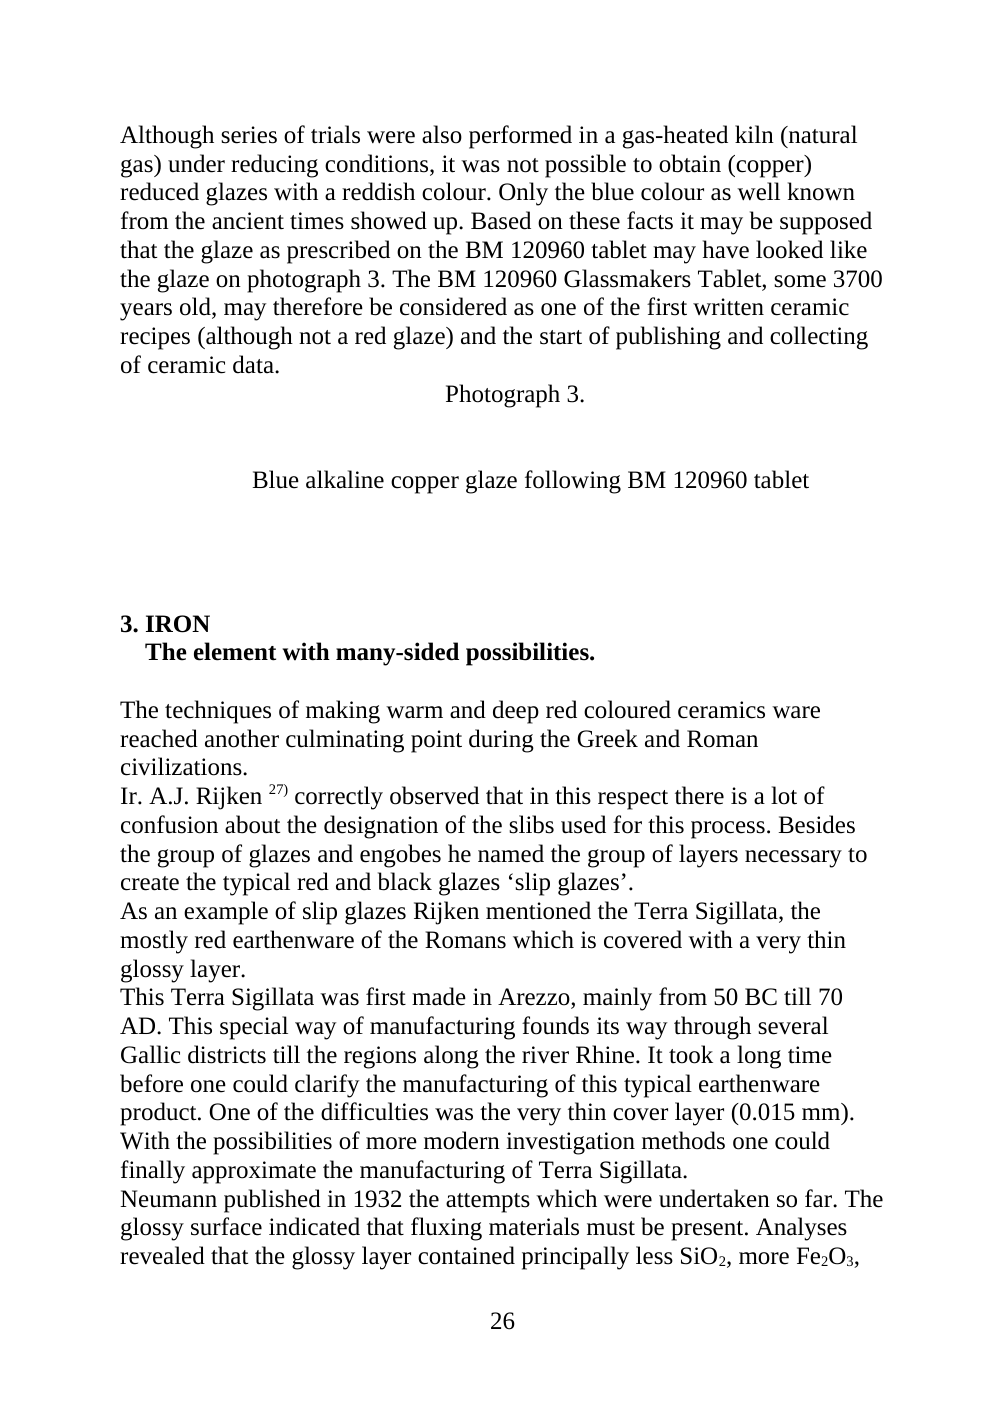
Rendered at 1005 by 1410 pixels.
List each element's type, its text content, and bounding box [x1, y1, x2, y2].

text Photograph 3. [176, 379, 885, 407]
text Ir. A.J. Rijken 27) correctly observed that in this respect there is a lot of confusion about the designation of the slibs used for this process. Besides the group of glazes and engobes he named the group of layers necessary to create the typical red and black glazes ‘slip glazes’. [120, 781, 885, 896]
text The techniques of making warm and deep red coloured ceramics ware reached another culminating point during the Greek and Roman civilizations. [120, 695, 885, 781]
text 3. IRON [120, 609, 885, 637]
text The element with many-sided possibilities. [120, 637, 885, 666]
text Although series of trials were also performed in a gas-heated kiln (natural gas) under reducing conditions, it was not possible to obtain (copper) reduced glazes with a reddish colour. Only the blue colour as well known from the ancient times showed up. Based on these facts it may be supposed that the glaze as prescribed on the BM 120960 tablet may have looked like the glaze on photograph 3. The BM 120960 Glassmakers Tablet, some 3700 years old, may therefore be considered as one of the first written ceramic recipes (although not a red glaze) and the start of publishing and collecting of ceramic data. [120, 120, 885, 379]
text As an example of slip glazes Rijken mentioned the Terra Sigillata, the mostly red earthenware of the Romans which is covered with a very thin glossy layer. [120, 896, 885, 982]
text Neumann published in 1932 the attempts which were undertaken so far. The glossy surface indicated that fluxing materials must be present. Analyses revealed that the glossy layer contained principally less SiO2, more Fe2O3, [120, 1184, 885, 1270]
text This Terra Sigillata was first made in Arezzo, mainly from 50 BC till 70 AD. This special way of manufacturing founds its way through several Gallic districts till the regions along the river Rhine. It took a long time before one could clarify the manufacturing of this typical earthenware product. One of the difficulties was the very thin cover layer (0.015 mm). With the possibilities of more modern investigation methods one could finally approximate the manufacturing of Terra Sigillata. [120, 982, 885, 1184]
text Blue alkaline copper glaze following BM 120960 tablet [176, 465, 885, 494]
